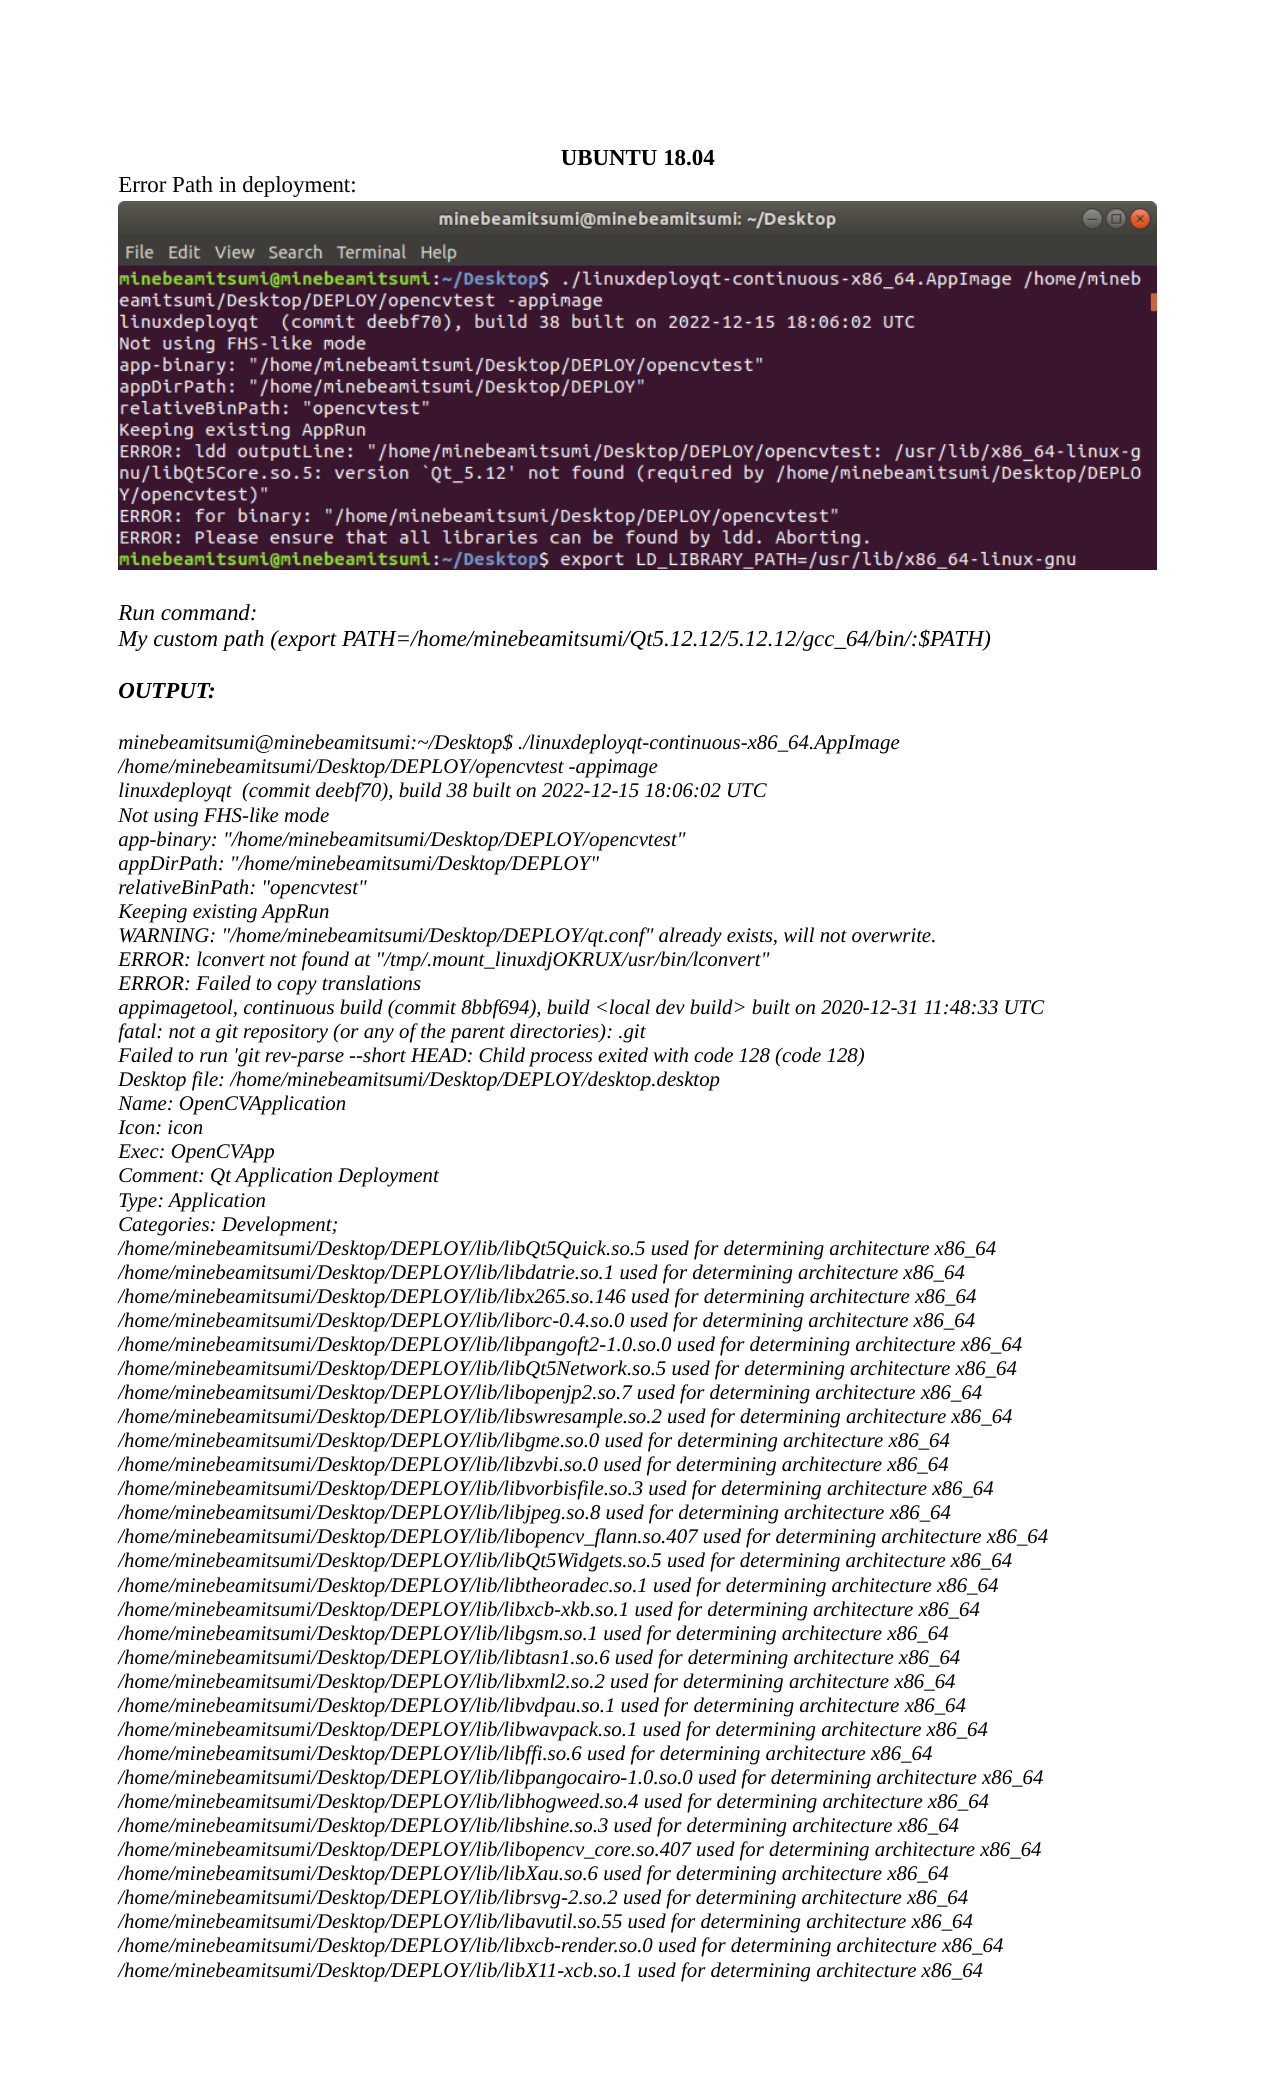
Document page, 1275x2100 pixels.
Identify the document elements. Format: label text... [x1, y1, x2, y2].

text Comment: Qt Application Deployment [118, 1163, 1157, 1187]
text Failed to run 'git rev-parse --short HEAD: Child process exited with code 128 (code 128) [118, 1043, 1157, 1067]
text /home/minebeamitsumi/Desktop/DEPLOY/lib/libavutil.so.55 used for determining architecture x86_64 [118, 1909, 1157, 1933]
text /home/minebeamitsumi/Desktop/DEPLOY/lib/libpangocairo-1.0.so.0 used for determining architecture x86_64 [118, 1765, 1157, 1789]
text WARNING: "/home/minebeamitsumi/Desktop/DEPLOY/qt.conf" already exists, will not overwrite. [118, 923, 1157, 947]
text Icon: icon [118, 1115, 1157, 1139]
text /home/minebeamitsumi/Desktop/DEPLOY/lib/libxcb-xkb.so.1 used for determining architecture x86_64 [118, 1597, 1157, 1621]
text /home/minebeamitsumi/Desktop/DEPLOY/lib/libx265.so.146 used for determining architecture x86_64 [118, 1284, 1157, 1308]
text linuxdeployqt (commit deebf70), build 38 built on 2022-12-15 18:06:02 UTC [118, 778, 1157, 802]
text /home/minebeamitsumi/Desktop/DEPLOY/lib/liborc-0.4.so.0 used for determining architecture x86_64 [118, 1308, 1157, 1332]
text relativeBinPath: "opencvtest" [118, 875, 1157, 899]
text /home/minebeamitsumi/Desktop/DEPLOY/lib/libtasn1.so.6 used for determining architecture x86_64 [118, 1645, 1157, 1669]
text /home/minebeamitsumi/Desktop/DEPLOY/lib/libopencv_flann.so.407 used for determining architecture x86_64 [118, 1524, 1157, 1548]
text /home/minebeamitsumi/Desktop/DEPLOY/lib/libzvbi.so.0 used for determining architecture x86_64 [118, 1452, 1157, 1476]
text Categories: Development; [118, 1212, 1157, 1236]
text /home/minebeamitsumi/Desktop/DEPLOY/lib/libxml2.so.2 used for determining architecture x86_64 [118, 1669, 1157, 1693]
text /home/minebeamitsumi/Desktop/DEPLOY/lib/libffi.so.6 used for determining architecture x86_64 [118, 1741, 1157, 1765]
text Type: Application [118, 1187, 1157, 1212]
text /home/minebeamitsumi/Desktop/DEPLOY/lib/libdatrie.so.1 used for determining architecture x86_64 [118, 1260, 1157, 1284]
text Run command: [118, 598, 1157, 625]
text /home/minebeamitsumi/Desktop/DEPLOY/lib/libvdpau.so.1 used for determining architecture x86_64 [118, 1693, 1157, 1717]
text OUTPUT: [118, 678, 1157, 704]
text /home/minebeamitsumi/Desktop/DEPLOY/lib/libXau.so.6 used for determining architecture x86_64 [118, 1861, 1157, 1885]
text /home/minebeamitsumi/Desktop/DEPLOY/lib/libopenjp2.so.7 used for determining architecture x86_64 [118, 1380, 1157, 1404]
text Name: OpenCVApplication [118, 1091, 1157, 1115]
text /home/minebeamitsumi/Desktop/DEPLOY/lib/libhogweed.so.4 used for determining architecture x86_64 [118, 1789, 1157, 1813]
text My custom path (export PATH=/home/minebeamitsumi/Qt5.12.12/5.12.12/gcc_64/bin/:$PATH) [118, 625, 1157, 651]
text ERROR: lconvert not found at "/tmp/.mount_linuxdjOKRUX/usr/bin/lconvert" [118, 947, 1157, 971]
text minebeamitsumi@minebeamitsumi:~/Desktop$ ./linuxdeployqt-continuous-x86_64.AppImage /home/minebeamitsumi/Desktop/DEPLOY/opencvtest -appimage [118, 730, 1157, 778]
text /home/minebeamitsumi/Desktop/DEPLOY/lib/libswresample.so.2 used for determining architecture x86_64 [118, 1404, 1157, 1428]
text Error Path in deployment: [118, 171, 1157, 197]
text app-binary: "/home/minebeamitsumi/Desktop/DEPLOY/opencvtest" [118, 827, 1157, 851]
text /home/minebeamitsumi/Desktop/DEPLOY/lib/libgsm.so.1 used for determining architecture x86_64 [118, 1621, 1157, 1645]
text /home/minebeamitsumi/Desktop/DEPLOY/lib/libopencv_core.so.407 used for determining architecture x86_64 [118, 1837, 1157, 1861]
text /home/minebeamitsumi/Desktop/DEPLOY/lib/libxcb-render.so.0 used for determining architecture x86_64 [118, 1933, 1157, 1957]
text Keeping existing AppRun [118, 899, 1157, 923]
text /home/minebeamitsumi/Desktop/DEPLOY/lib/libQt5Quick.so.5 used for determining architecture x86_64 [118, 1236, 1157, 1260]
text /home/minebeamitsumi/Desktop/DEPLOY/lib/libpangoft2-1.0.so.0 used for determining architecture x86_64 [118, 1332, 1157, 1356]
text UBUNTU 18.04 [118, 144, 1157, 171]
text appDirPath: "/home/minebeamitsumi/Desktop/DEPLOY" [118, 851, 1157, 875]
text /home/minebeamitsumi/Desktop/DEPLOY/lib/libQt5Network.so.5 used for determining architecture x86_64 [118, 1356, 1157, 1380]
text /home/minebeamitsumi/Desktop/DEPLOY/lib/libQt5Widgets.so.5 used for determining architecture x86_64 [118, 1548, 1157, 1572]
text /home/minebeamitsumi/Desktop/DEPLOY/lib/libwavpack.so.1 used for determining architecture x86_64 [118, 1717, 1157, 1741]
text /home/minebeamitsumi/Desktop/DEPLOY/lib/libgme.so.0 used for determining architecture x86_64 [118, 1428, 1157, 1452]
text /home/minebeamitsumi/Desktop/DEPLOY/lib/librsvg-2.so.2 used for determining architecture x86_64 [118, 1885, 1157, 1909]
text /home/minebeamitsumi/Desktop/DEPLOY/lib/libvorbisfile.so.3 used for determining architecture x86_64 [118, 1476, 1157, 1500]
text /home/minebeamitsumi/Desktop/DEPLOY/lib/libX11-xcb.so.1 used for determining architecture x86_64 [118, 1957, 1157, 1982]
text /home/minebeamitsumi/Desktop/DEPLOY/lib/libjpeg.so.8 used for determining architecture x86_64 [118, 1500, 1157, 1524]
picture [118, 201, 1157, 570]
text Not using FHS-like mode [118, 802, 1157, 827]
text /home/minebeamitsumi/Desktop/DEPLOY/lib/libtheoradec.so.1 used for determining architecture x86_64 [118, 1572, 1157, 1597]
text appimagetool, continuous build (commit 8bbf694), build <local dev build> built on 2020-12-31 11:48:33 UTC [118, 995, 1157, 1019]
text Exec: OpenCVApp [118, 1139, 1157, 1163]
text /home/minebeamitsumi/Desktop/DEPLOY/lib/libshine.so.3 used for determining architecture x86_64 [118, 1813, 1157, 1837]
text Desktop file: /home/minebeamitsumi/Desktop/DEPLOY/desktop.desktop [118, 1067, 1157, 1091]
text fatal: not a git repository (or any of the parent directories): .git [118, 1019, 1157, 1043]
text ERROR: Failed to copy translations [118, 971, 1157, 995]
